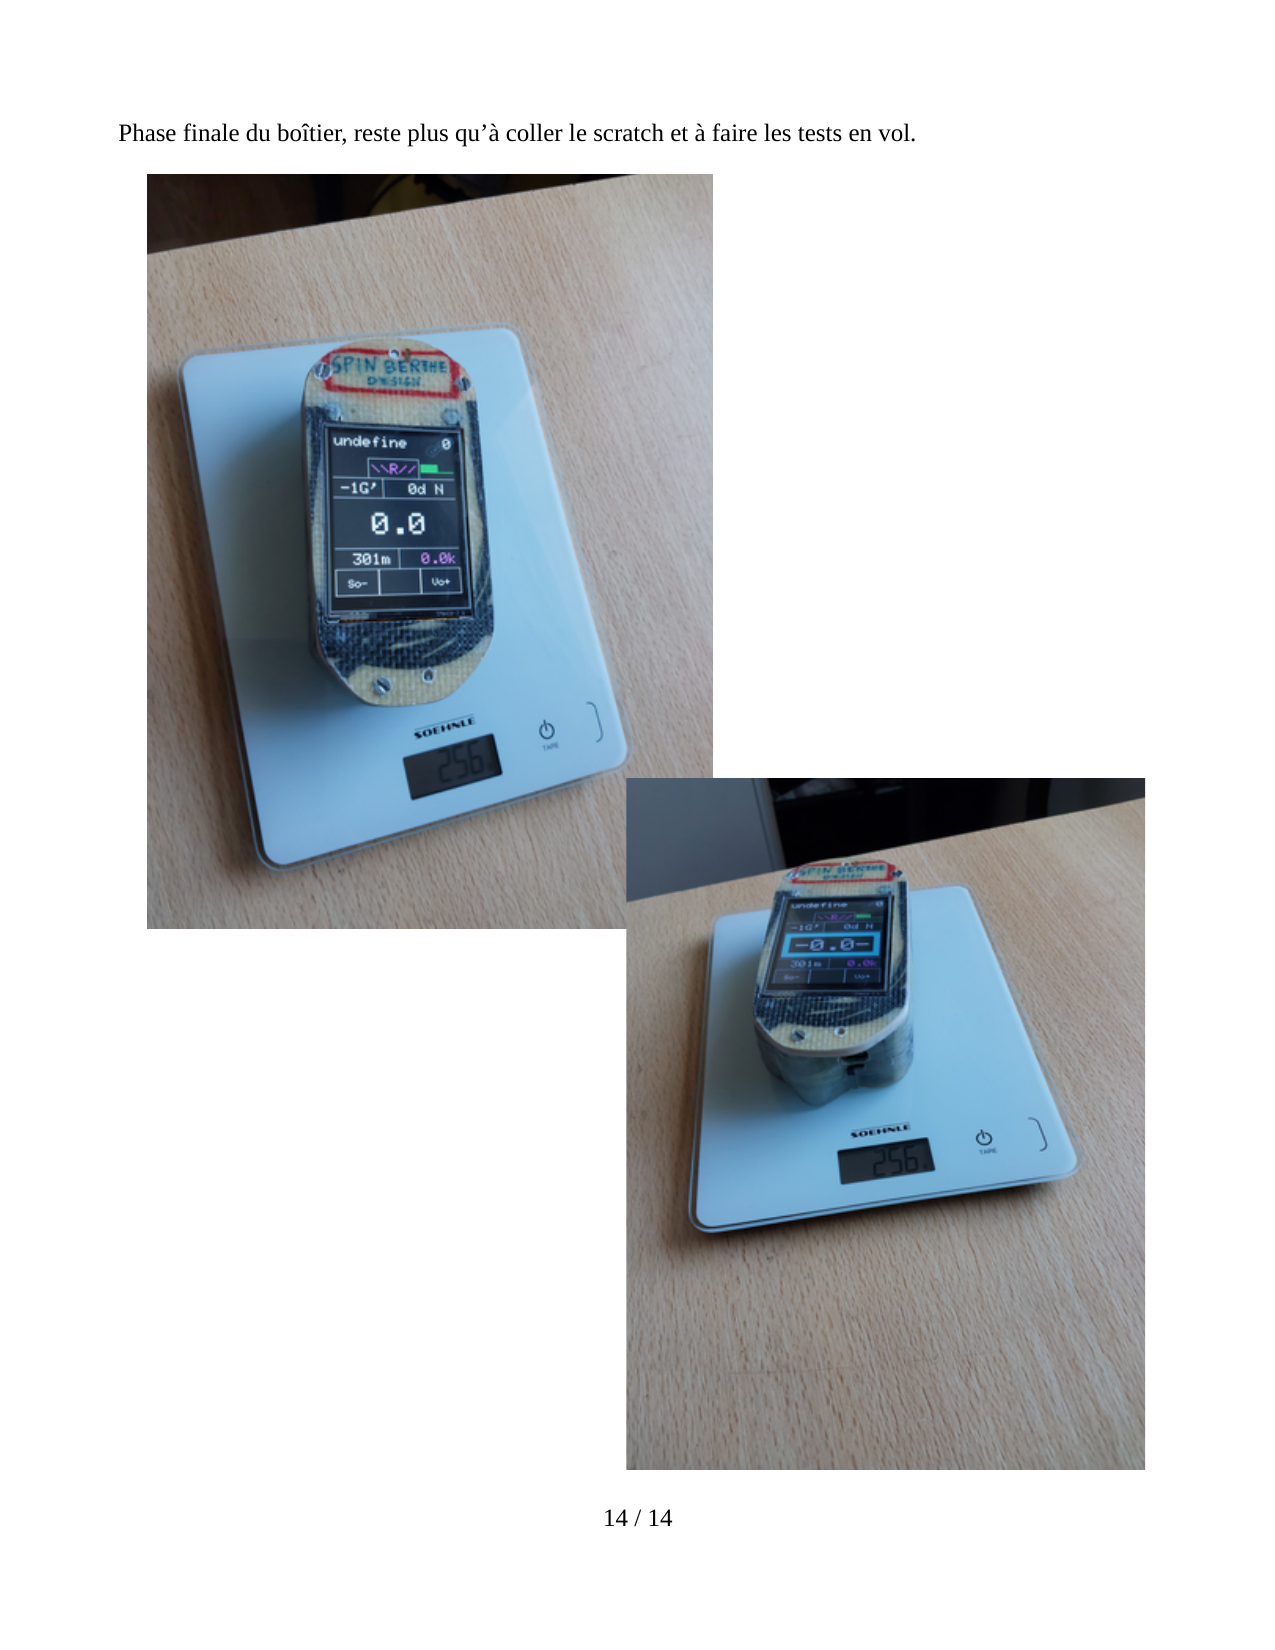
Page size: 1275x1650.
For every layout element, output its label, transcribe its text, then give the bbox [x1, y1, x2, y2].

text Phase finale du boîtier, reste plus qu’à coller le scratch et à faire les tests en vol. [118, 118, 1157, 147]
picture [147, 174, 1146, 1470]
